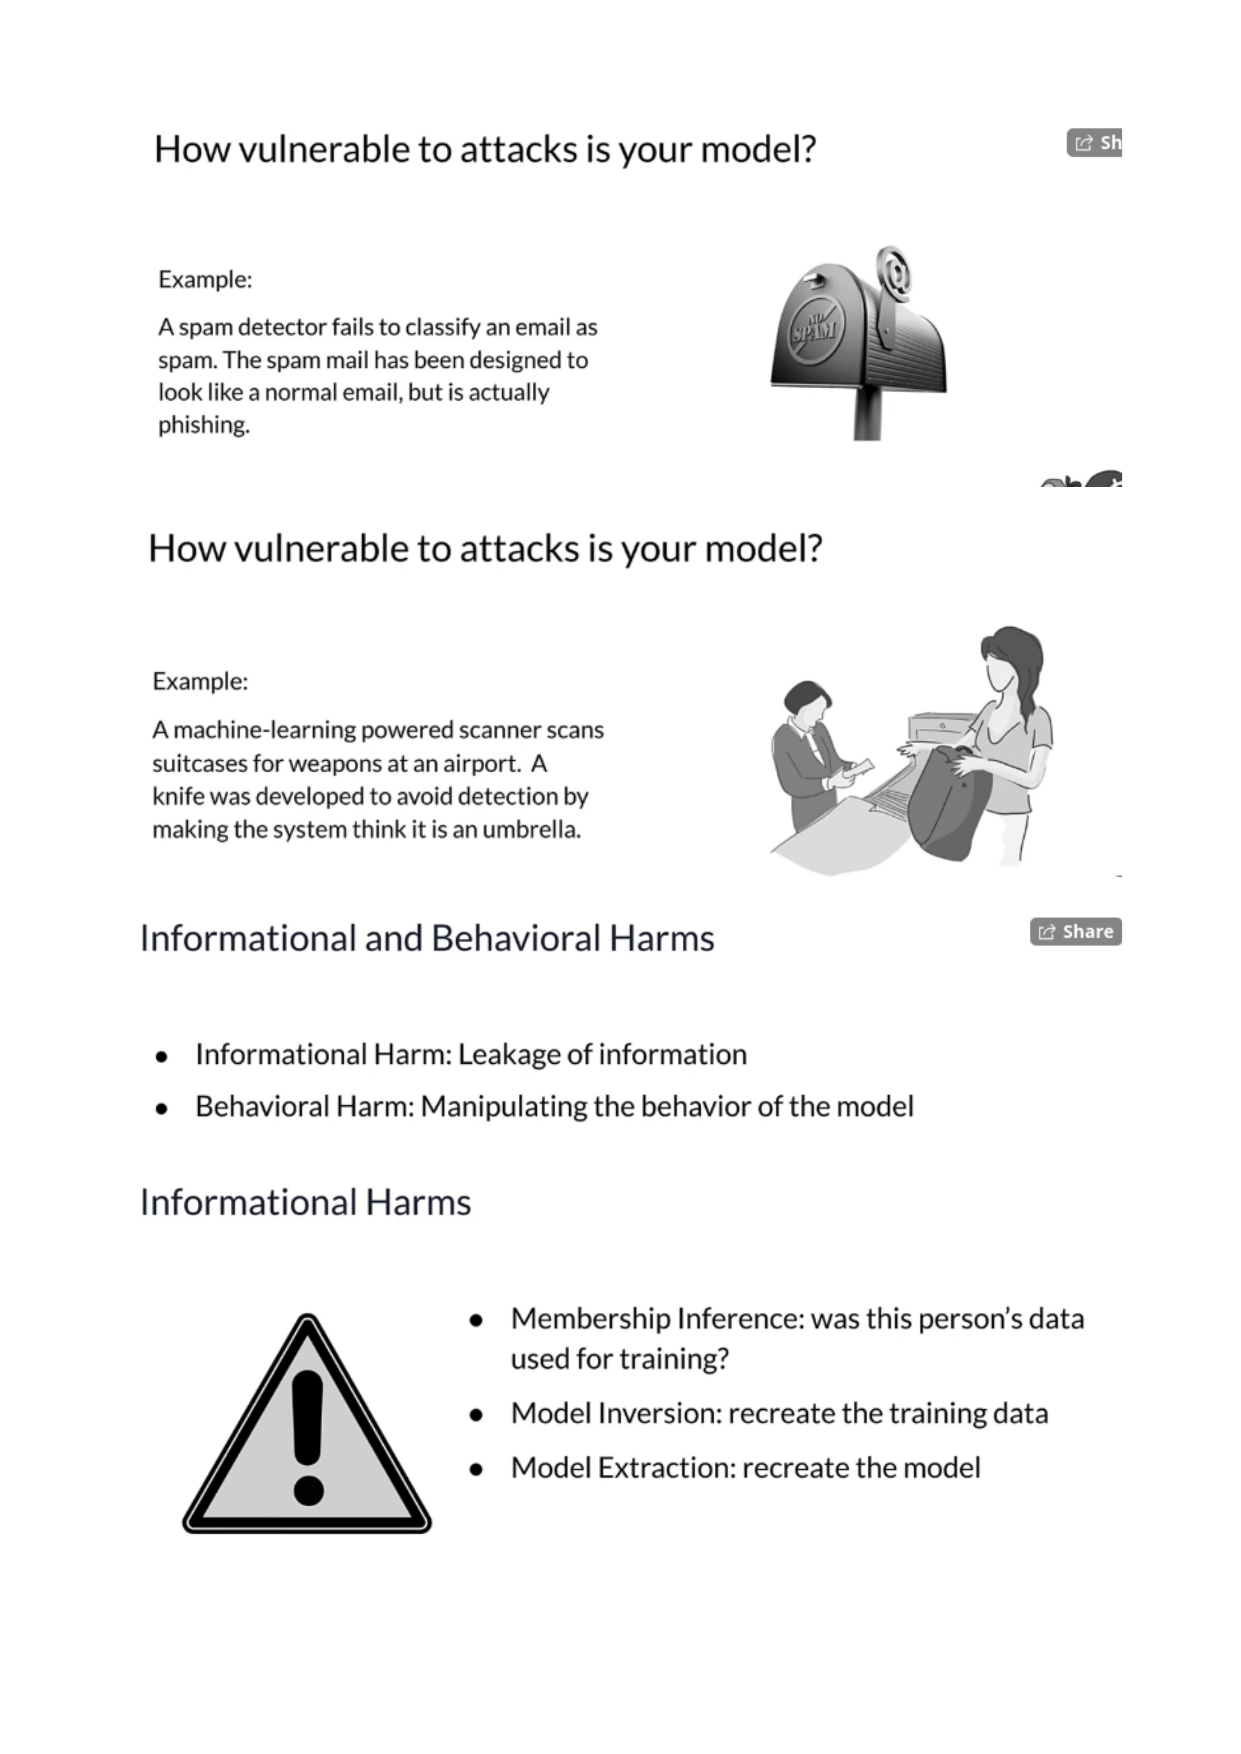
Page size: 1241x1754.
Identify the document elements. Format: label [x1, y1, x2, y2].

picture [118, 118, 1123, 487]
picture [118, 515, 1123, 877]
picture [118, 1170, 1123, 1552]
picture [118, 905, 1123, 1142]
